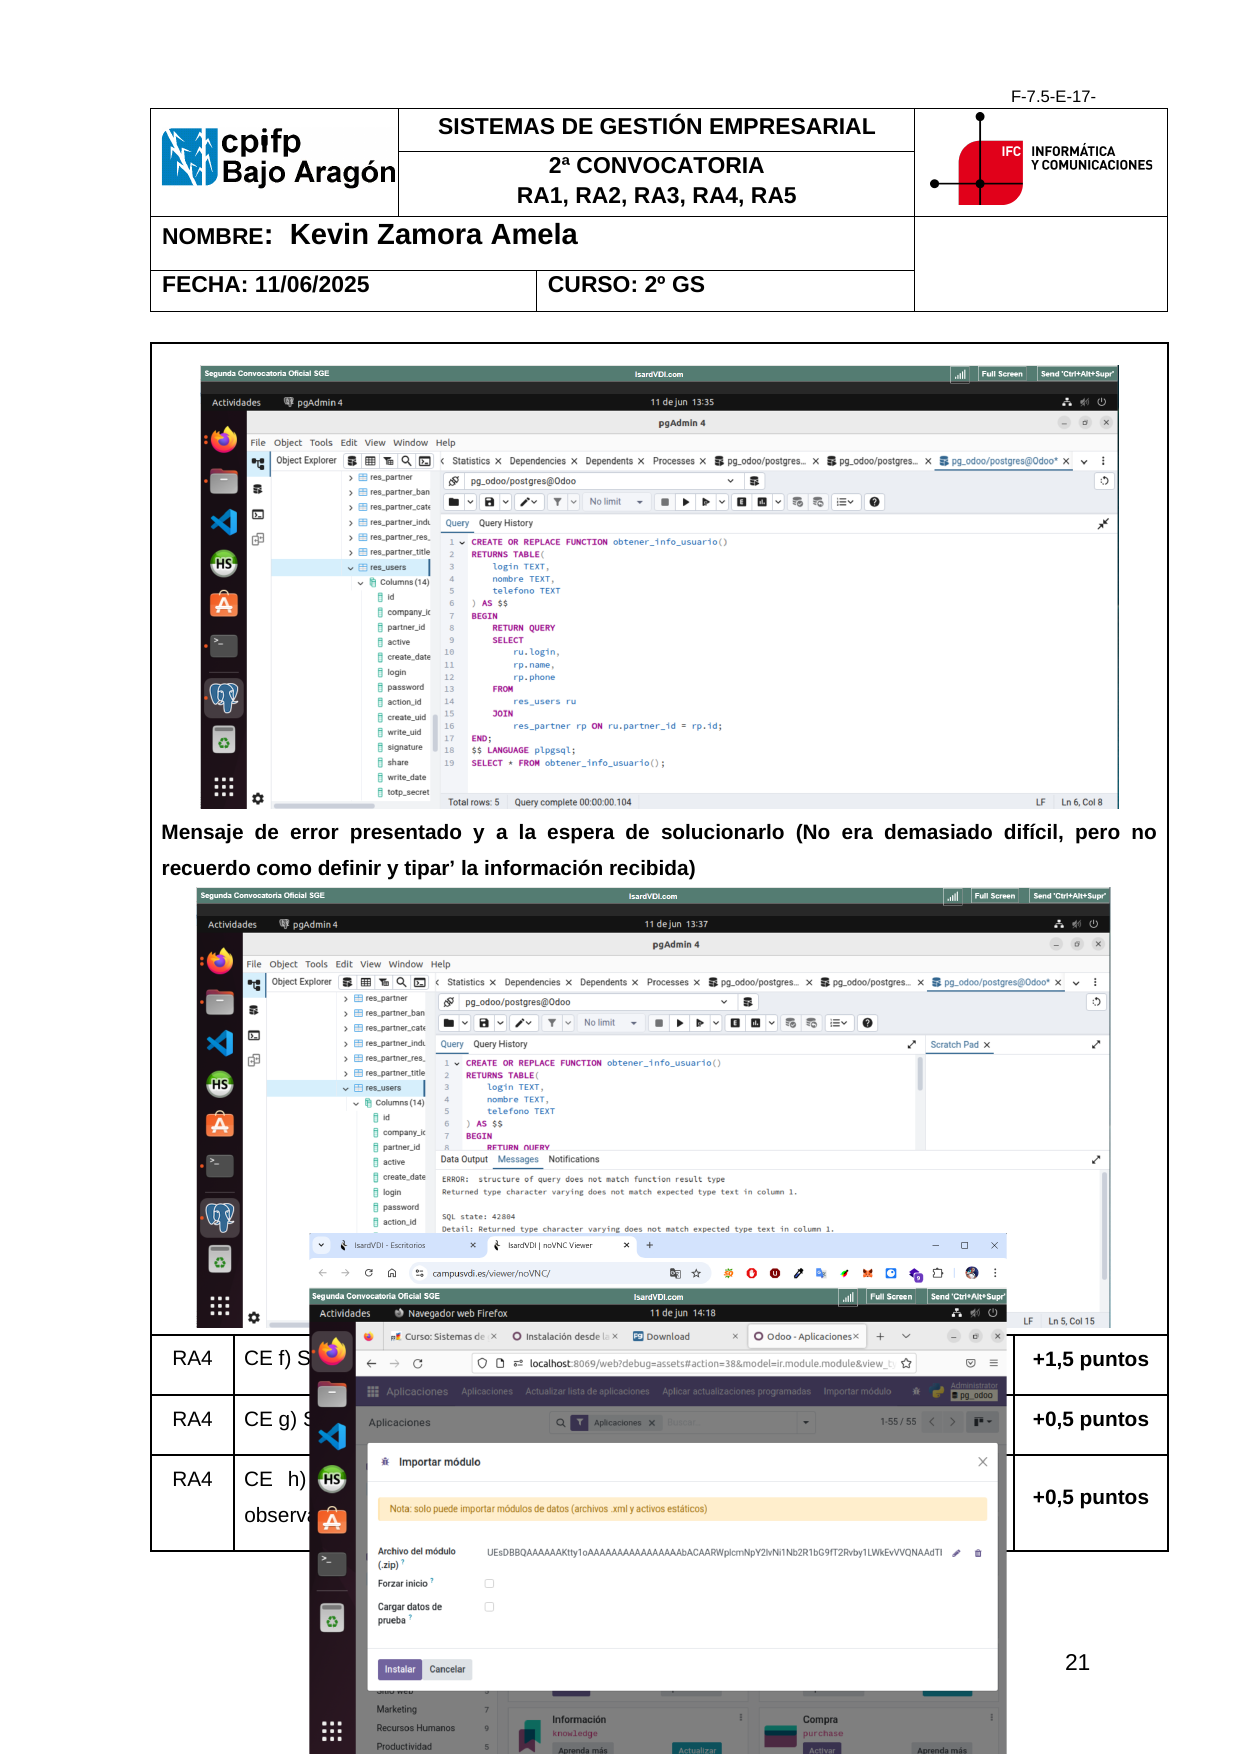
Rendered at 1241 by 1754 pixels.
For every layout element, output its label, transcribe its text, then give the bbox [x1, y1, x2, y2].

picture [200, 365, 1119, 809]
table_cell Mensaje de error presentado y a la espera de solucionarlo (No era demasiado difícil, pero no recuerdo como definir y tipar’ la información recibida) [152, 344, 1167, 1334]
table_cell +0,5 puntos [1015, 1396, 1167, 1454]
table_cell RA4 [152, 1336, 233, 1394]
table_cell CE g) Se han realizado pruebas. [235, 1396, 309, 1454]
table_cell +0,5 puntos [1015, 1456, 1167, 1550]
picture [930, 112, 1153, 205]
table_cell CE f) Se han adaptado procedimientos almacenados de servidor. [235, 1336, 309, 1394]
table_cell RA4 [152, 1456, 233, 1550]
table_cell +1,5 puntos [1015, 1336, 1167, 1394]
picture [161, 127, 397, 190]
picture [196, 887, 1111, 1754]
table_cell CE h) Se han documentado las operaciones realizadas y las incidencias observadas. [235, 1456, 309, 1550]
table_cell RA4 [152, 1396, 233, 1454]
